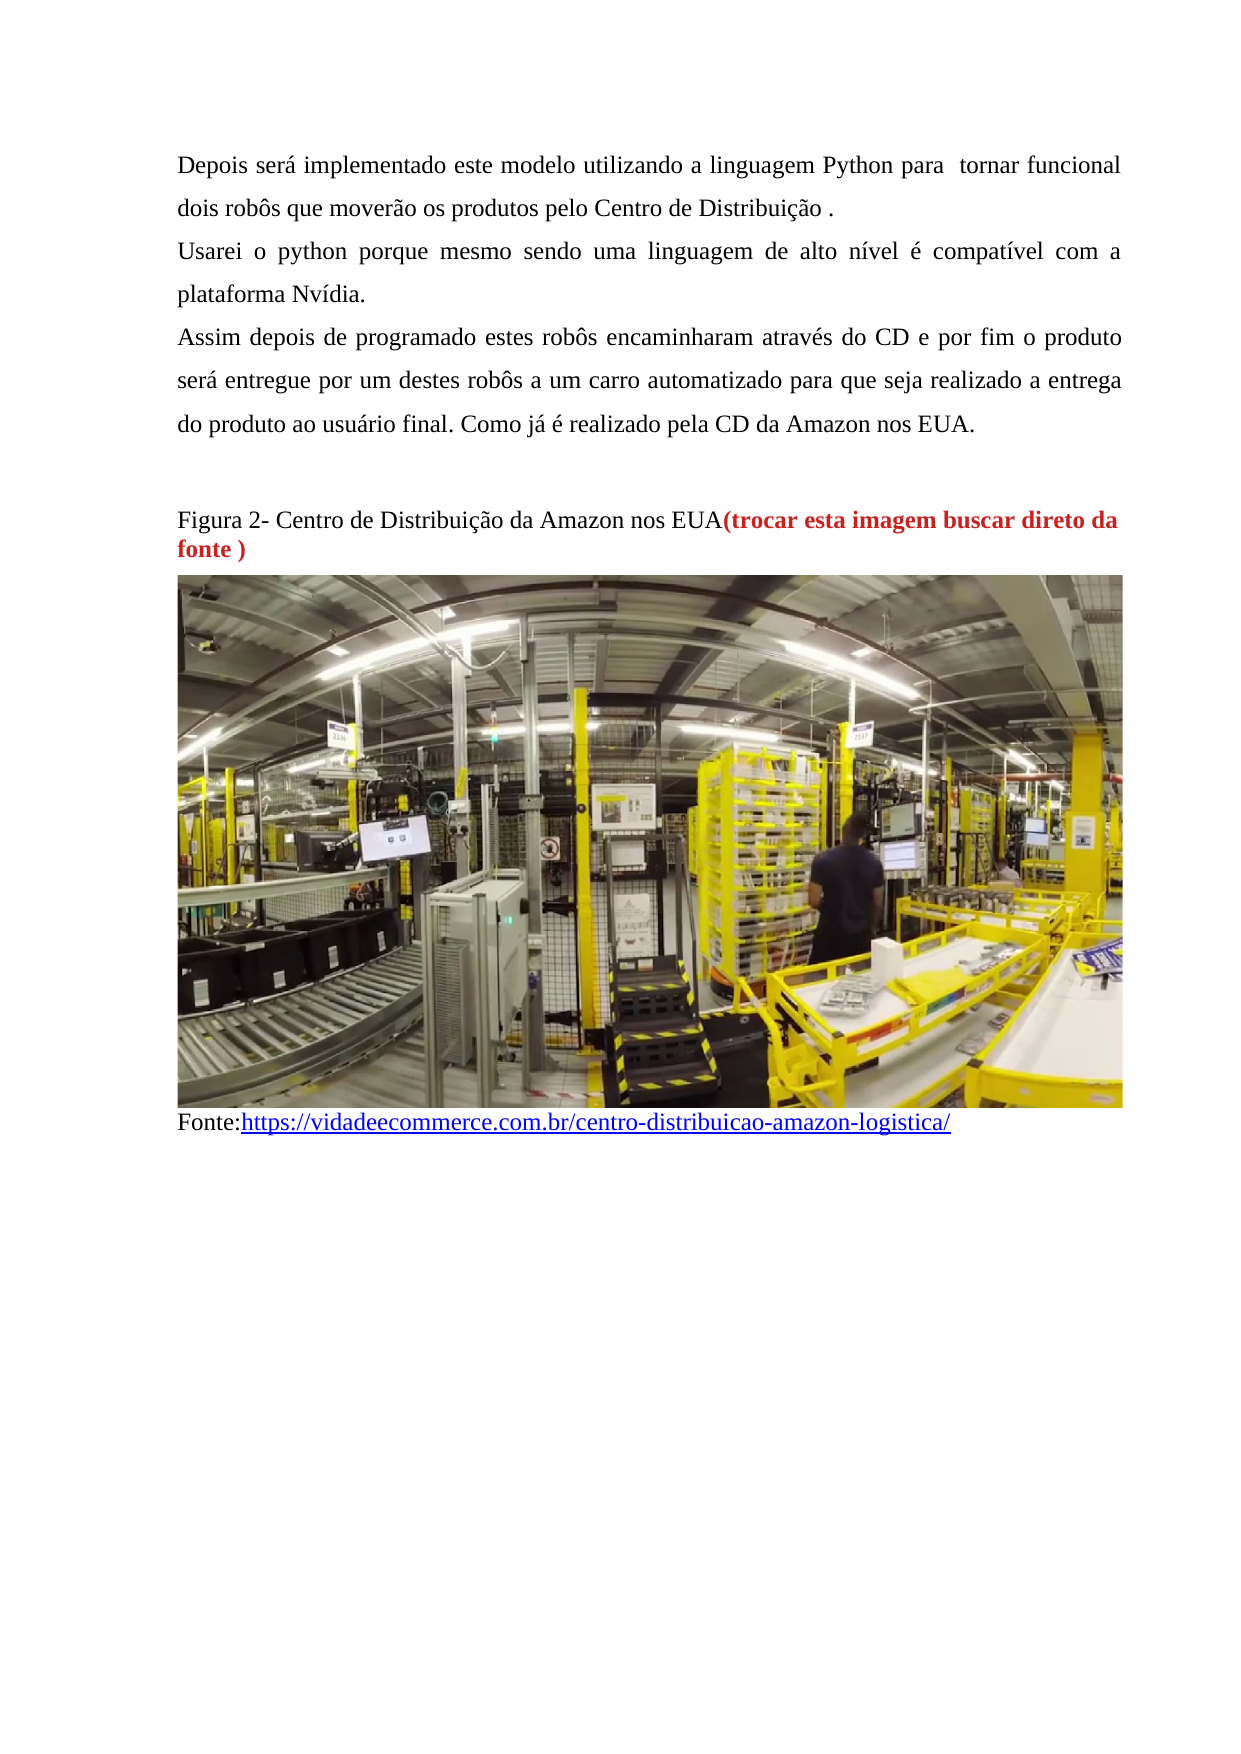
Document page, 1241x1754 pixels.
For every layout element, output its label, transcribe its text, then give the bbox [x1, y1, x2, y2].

text Fonte:https://vidadeecommerce.com.br/centro-distribuicao-amazon-logistica/ [177, 1108, 1123, 1136]
text Depois será implementado este modelo utilizando a linguagem Python para tornar funcional dois robôs que moverão os produtos pelo Centro de Distribuição . [177, 150, 1123, 222]
text Usarei o python porque mesmo sendo uma linguagem de alto nível é compatível com a plataforma Nvídia. [177, 236, 1123, 308]
picture [177, 575, 1123, 1108]
text Assim depois de programado estes robôs encaminharam através do CD e por fim o produto será entregue por um destes robôs a um carro automatizado para que seja realizado a entrega do produto ao usuário final. Como já é realizado pela CD da Amazon nos EUA. [177, 322, 1123, 437]
text Figura 2- Centro de Distribuição da Amazon nos EUA(trocar esta imagem buscar direto da fonte ) [177, 506, 1123, 563]
